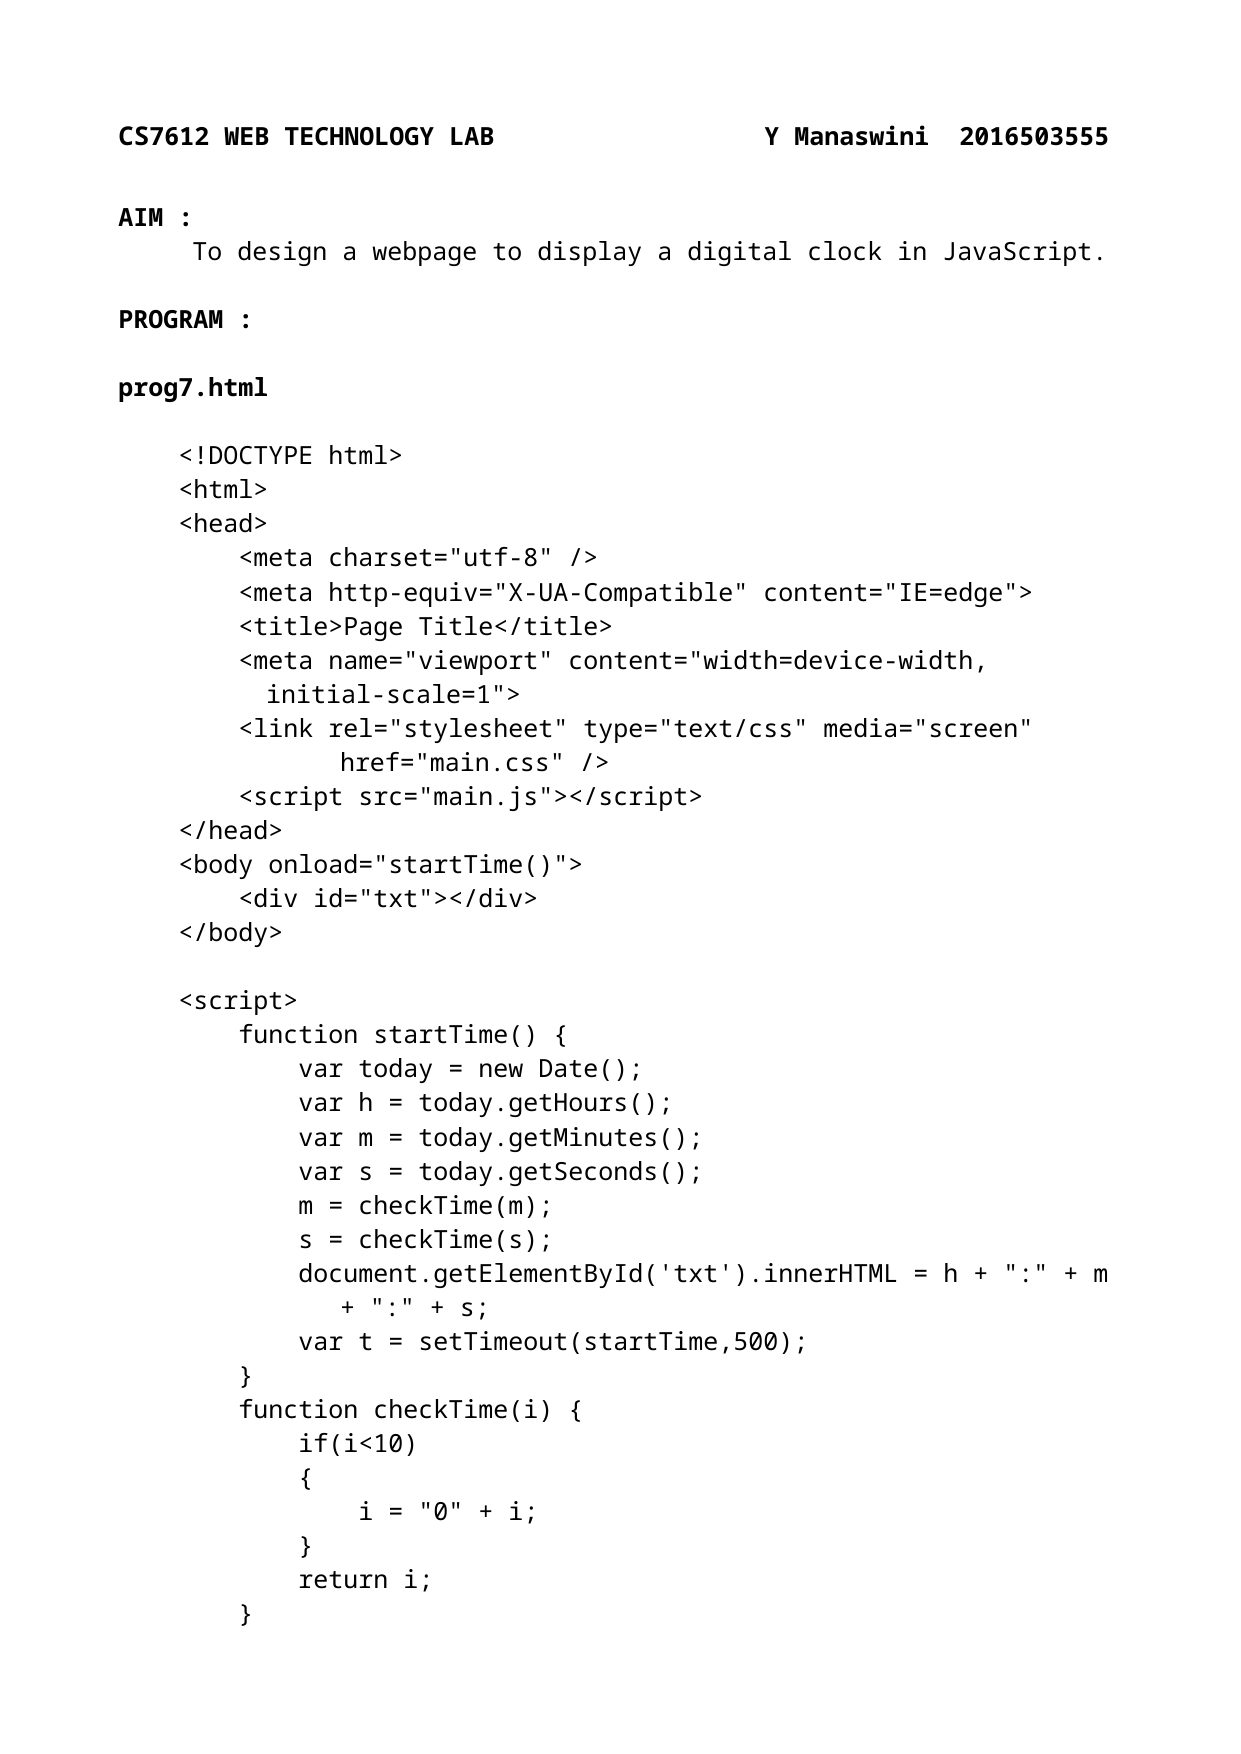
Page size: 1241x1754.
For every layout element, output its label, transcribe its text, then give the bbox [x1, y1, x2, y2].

text <!DOCTYPE html> [118, 438, 1122, 472]
text </head> [118, 813, 1122, 847]
text <head> [118, 506, 1122, 540]
text prog7.html [118, 370, 1122, 404]
text var s = today.getSeconds(); [118, 1153, 1122, 1187]
text <meta name="viewport" content="width=device-width, initial-scale=1"> [118, 642, 1122, 710]
text } [118, 1528, 1122, 1562]
text s = checkTime(s); [118, 1221, 1122, 1255]
text var h = today.getHours(); [118, 1085, 1122, 1119]
text if(i<10) [118, 1426, 1122, 1460]
text <link rel="stylesheet" type="text/css" media="screen" href="main.css" /> [118, 710, 1122, 778]
text m = checkTime(m); [118, 1187, 1122, 1221]
text { [118, 1460, 1122, 1494]
text AIM : [118, 199, 1122, 233]
text document.getElementById('txt').innerHTML = h + ":" + m + ":" + s; [118, 1255, 1122, 1323]
text function startTime() { [118, 1017, 1122, 1051]
text var t = setTimeout(startTime,500); [118, 1323, 1122, 1358]
text To design a webpage to display a digital clock in JavaScript. [118, 233, 1122, 268]
text var today = new Date(); [118, 1051, 1122, 1085]
text <script> [118, 983, 1122, 1017]
text return i; [118, 1562, 1122, 1596]
text <meta charset="utf-8" /> [118, 540, 1122, 574]
text <script src="main.js"></script> [118, 778, 1122, 813]
text var m = today.getMinutes(); [118, 1119, 1122, 1153]
text <div id="txt"></div> [118, 881, 1122, 915]
text <html> [118, 472, 1122, 506]
text function checkTime(i) { [118, 1392, 1122, 1426]
text i = "0" + i; [118, 1494, 1122, 1528]
text } [118, 1358, 1122, 1392]
text } [118, 1596, 1122, 1630]
text </body> [118, 915, 1122, 949]
text <body onload="startTime()"> [118, 847, 1122, 881]
text <meta http-equiv="X-UA-Compatible" content="IE=edge"> [118, 574, 1122, 608]
text PROGRAM : [118, 302, 1122, 336]
text <title>Page Title</title> [118, 608, 1122, 642]
